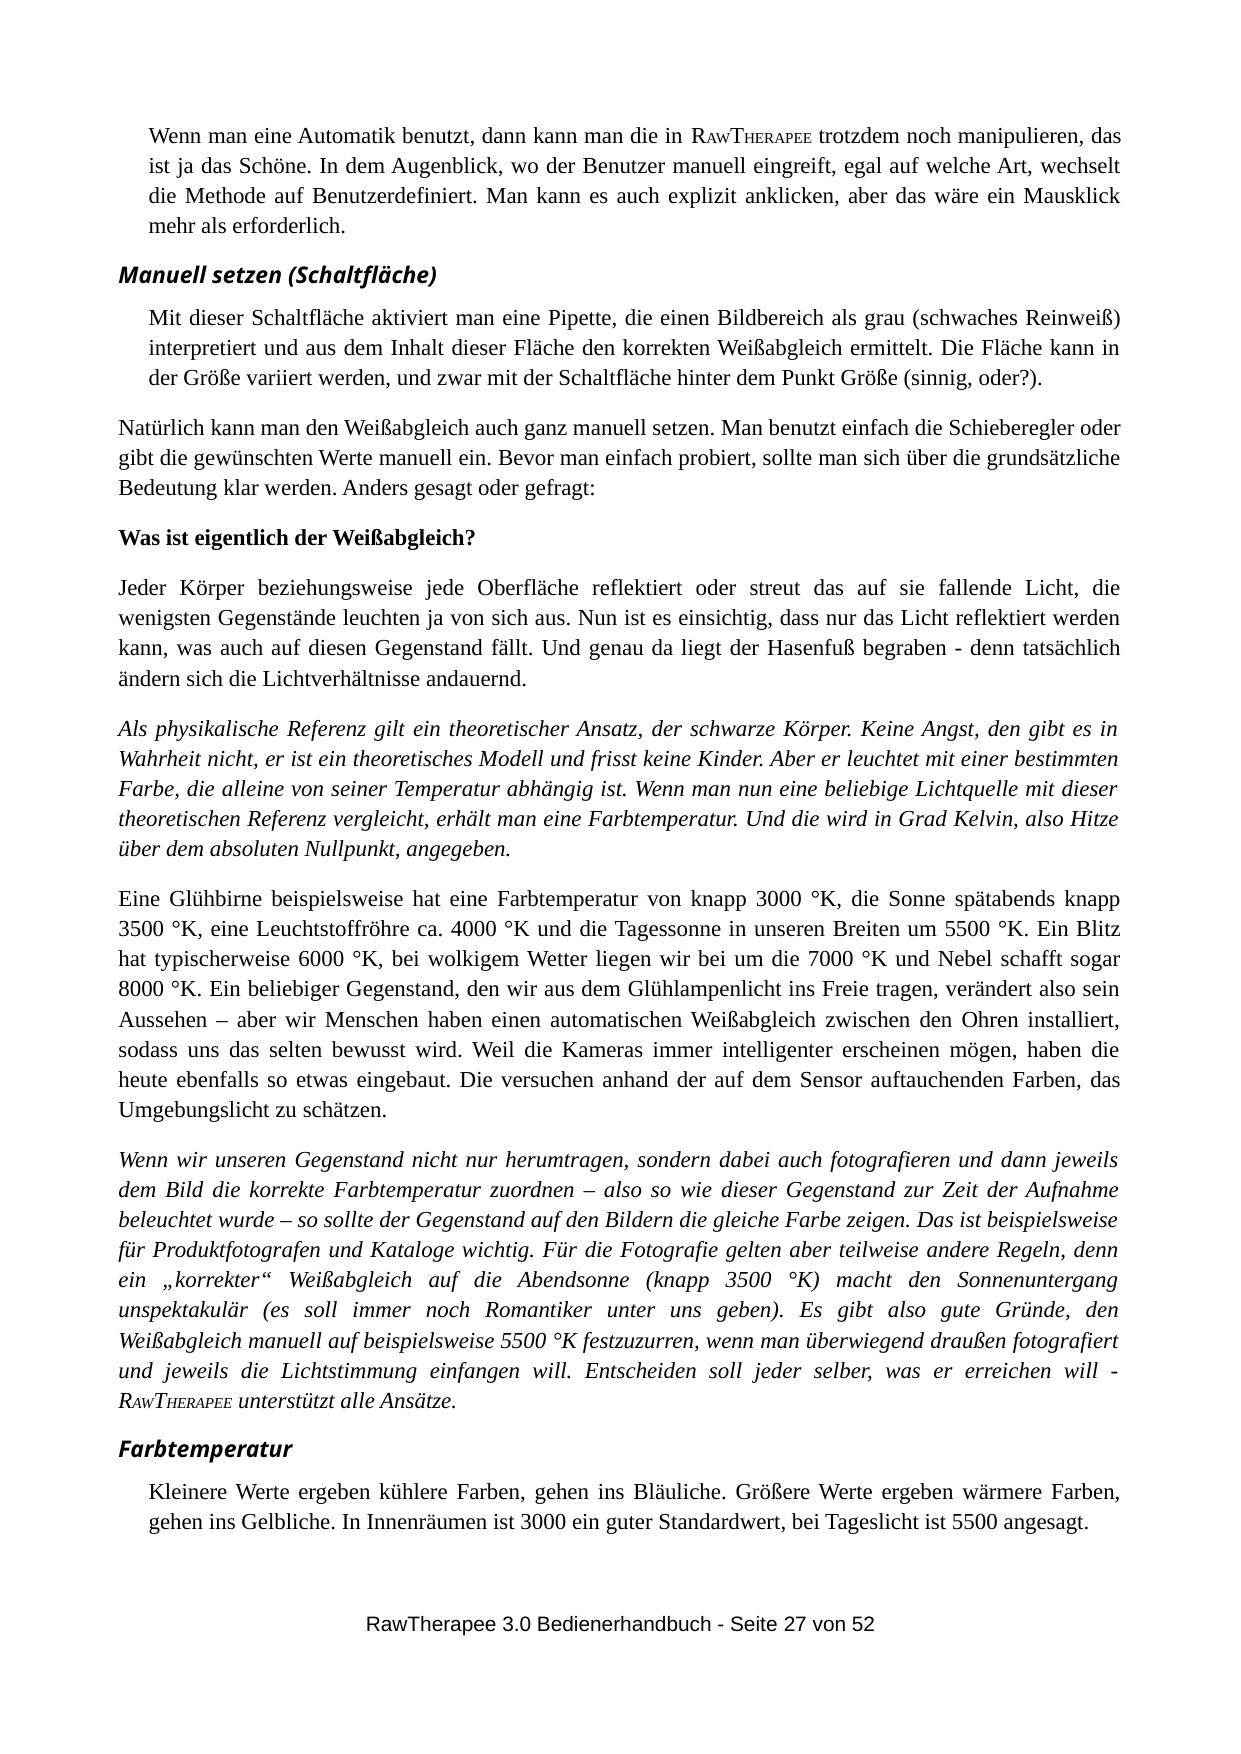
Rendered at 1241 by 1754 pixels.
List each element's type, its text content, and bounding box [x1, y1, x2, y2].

subtitle Manuell setzen (Schaltfläche) [118, 258, 1122, 290]
subtitle Farbtemperatur [118, 1433, 1122, 1464]
text Natürlich kann man den Weißabgleich auch ganz manuell setzen. Man benutzt einfach die Schieberegler oder gibt die gewünschten Werte manuell ein. Bevor man einfach probiert, sollte man sich über die grundsätzliche Bedeutung klar werden. Anders gesagt oder gefragt: [118, 410, 1122, 500]
text Wenn man eine Automatik benutzt, dann kann man die in RawTherapee trotzdem noch manipulieren, das ist ja das Schöne. In dem Augenblick, wo der Benutzer manuell eingreift, egal auf welche Art, wechselt die Methode auf Benutzerdefiniert. Man kann es auch explizit anklicken, aber das wäre ein Mausklick mehr als erforderlich. [148, 118, 1122, 238]
text Mit dieser Schaltfläche aktiviert man eine Pipette, die einen Bildbereich als grau (schwaches Reinweiß) interpretiert und aus dem Inhalt dieser Fläche den korrekten Weißabgleich ermittelt. Die Fläche kann in der Größe variiert werden, und zwar mit der Schaltfläche hinter dem Punkt Größe (sinnig, oder?). [148, 300, 1122, 390]
text Als physikalische Referenz gilt ein theoretischer Ansatz, der schwarze Körper. Keine Angst, den gibt es in Wahrheit nicht, er ist ein theoretisches Modell und frisst keine Kinder. Aber er leuchtet mit einer bestimmten Farbe, die alleine von seiner Temperatur abhängig ist. Wenn man nun eine beliebige Lichtquelle mit dieser theoretischen Referenz vergleicht, erhält man eine Farbtemperatur. Und die wird in Grad Kelvin, also Hitze über dem absoluten Nullpunkt, angegeben. [118, 711, 1122, 861]
text Kleinere Werte ergeben kühlere Farben, gehen ins Bläuliche. Größere Werte ergeben wärmere Farben, gehen ins Gelbliche. In Innenräumen ist 3000 ein guter Standardwert, bei Tageslicht ist 5500 angesagt. [148, 1474, 1122, 1535]
text Was ist eigentlich der Weißabgleich? [118, 520, 1122, 551]
text Wenn wir unseren Gegenstand nicht nur herumtragen, sondern dabei auch fotografieren und dann jeweils dem Bild die korrekte Farbtemperatur zuordnen – also so wie dieser Gegenstand zur Zeit der Aufnahme beleuchtet wurde – so sollte der Gegenstand auf den Bildern die gleiche Farbe zeigen. Das ist beispielsweise für Produktfotografen und Kataloge wichtig. Für die Fotografie gelten aber teilweise andere Regeln, denn ein „korrekter“ Weißabgleich auf die Abendsonne (knapp 3500 °K) macht den Sonnenuntergang unspektakulär (es soll immer noch Romantiker unter uns geben). Es gibt also gute Gründe, den Weißabgleich manuell auf beispielsweise 5500 °K festzuzurren, wenn man überwiegend draußen fotografiert und jeweils die Lichtstimmung einfangen will. Entscheiden soll jeder selber, was er erreichen will - RawTherapee unterstützt alle Ansätze. [118, 1142, 1122, 1413]
text Eine Glühbirne beispielsweise hat eine Farbtemperatur von knapp 3000 °K, die Sonne spätabends knapp 3500 °K, eine Leuchtstoffröhre ca. 4000 °K und die Tagessonne in unseren Breiten um 5500 °K. Ein Blitz hat typischerweise 6000 °K, bei wolkigem Wetter liegen wir bei um die 7000 °K und Nebel schafft sogar 8000 °K. Ein beliebiger Gegenstand, den wir aus dem Glühlampenlicht ins Freie tragen, verändert also sein Aussehen – aber wir Menschen haben einen automatischen Weißabgleich zwischen den Ohren installiert, sodass uns das selten bewusst wird. Weil die Kameras immer intelligenter erscheinen mögen, haben die heute ebenfalls so etwas eingebaut. Die versuchen anhand der auf dem Sensor auftauchenden Farben, das Umgebungslicht zu schätzen. [118, 881, 1122, 1122]
text Jeder Körper beziehungsweise jede Oberfläche reflektiert oder streut das auf sie fallende Licht, die wenigsten Gegenstände leuchten ja von sich aus. Nun ist es einsichtig, dass nur das Licht reflektiert werden kann, was auch auf diesen Gegenstand fällt. Und genau da liegt der Hasenfuß begraben - denn tatsächlich ändern sich die Lichtverhältnisse andauernd. [118, 571, 1122, 691]
